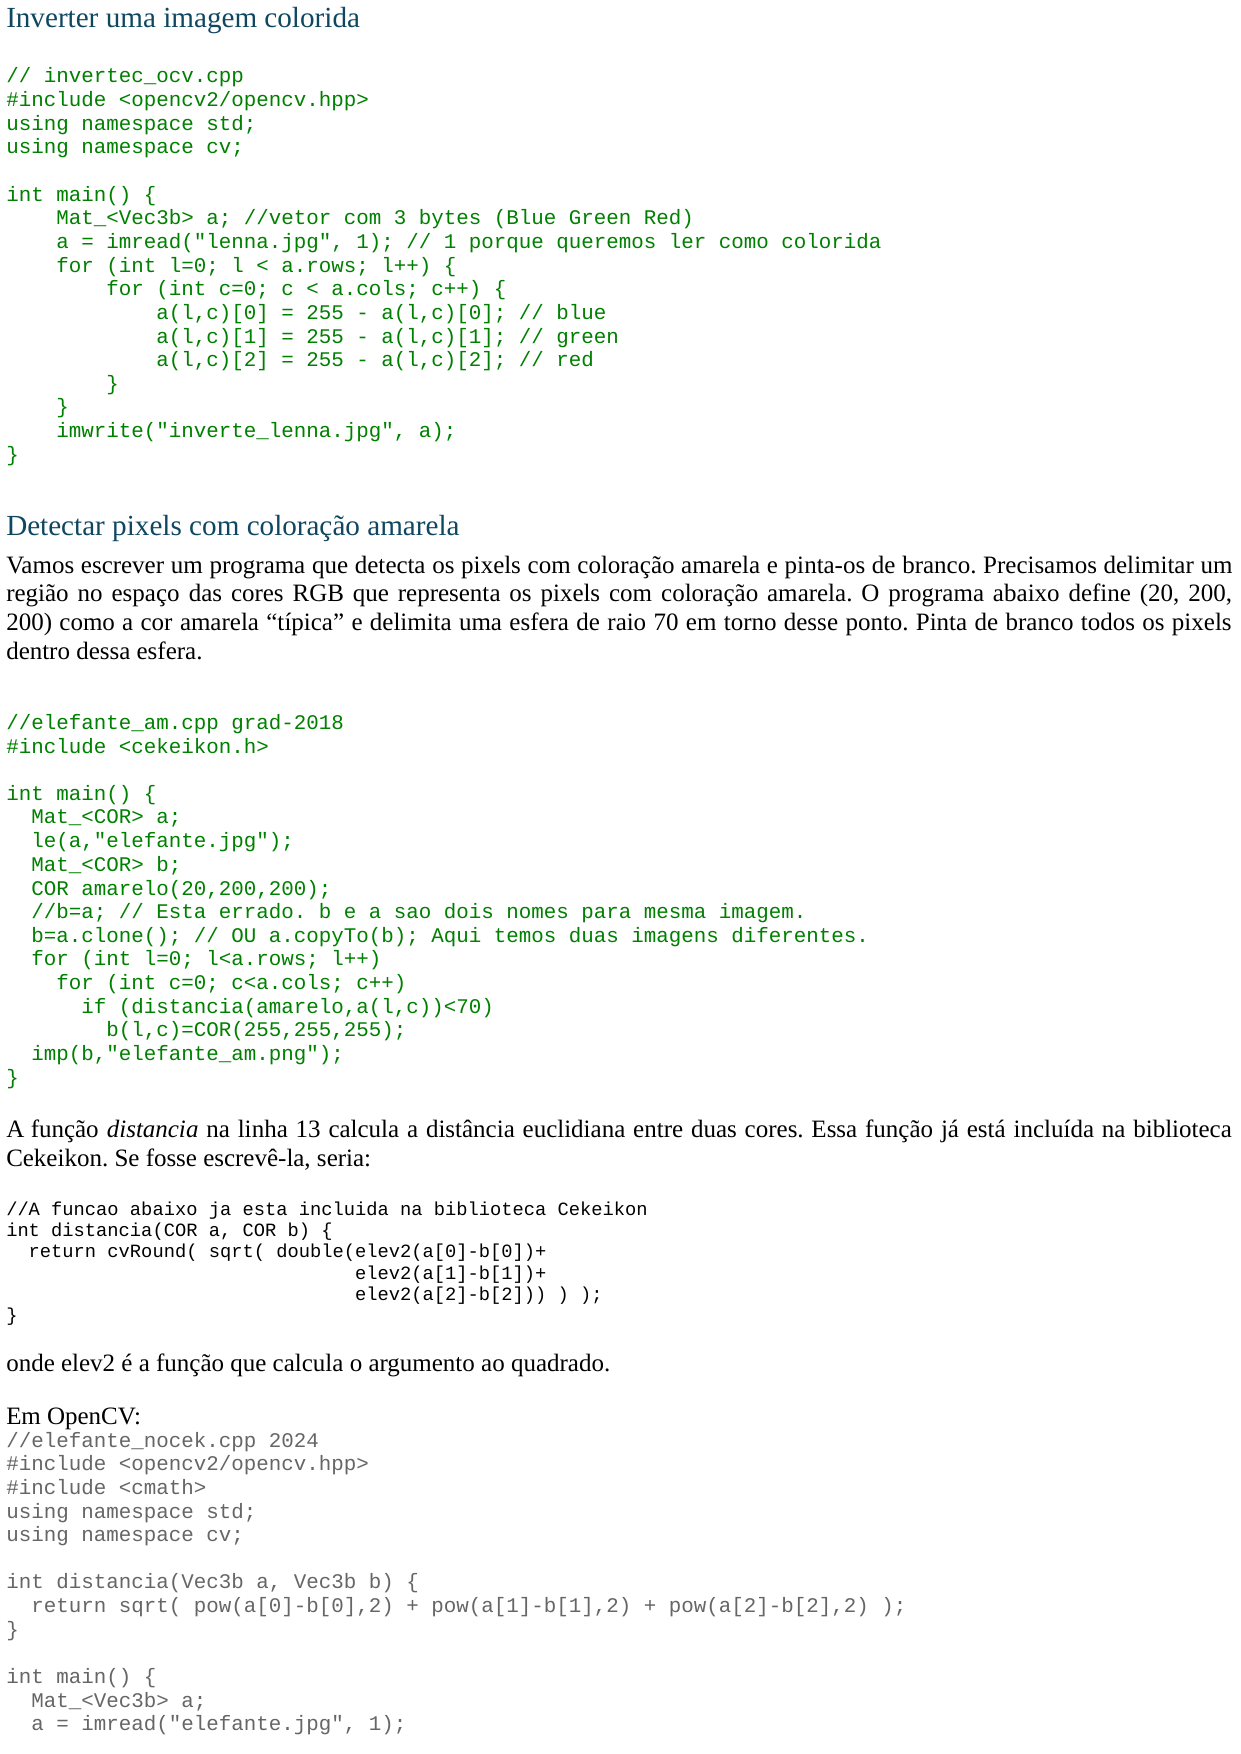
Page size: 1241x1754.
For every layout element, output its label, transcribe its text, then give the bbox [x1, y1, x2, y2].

text a = imread("elefante.jpg", 1); [6, 1713, 1234, 1737]
text Mat_<Vec3b> a; [6, 1690, 1234, 1713]
text COR amarelo(20,200,200); [6, 877, 1234, 901]
text //A funcao abaixo ja esta incluida na biblioteca Cekeikon [6, 1200, 1234, 1221]
text } [6, 444, 1234, 467]
text #include <opencv2/opencv.hpp> [6, 1453, 1234, 1477]
text Em OpenCV: [6, 1401, 1234, 1430]
text //b=a; // Esta errado. b e a sao dois nomes para mesma imagem. [6, 901, 1234, 925]
text a(l,c)[1] = 255 - a(l,c)[1]; // green [6, 326, 1234, 349]
text for (int c=0; c < a.cols; c++) { [6, 278, 1234, 302]
text int main() { [6, 1666, 1234, 1690]
text if (distancia(amarelo,a(l,c))<70) [6, 996, 1234, 1019]
subtitle Detectar pixels com coloração amarela [6, 508, 1234, 541]
text #include <cmath> [6, 1477, 1234, 1501]
text #include <cekeikon.h> [6, 736, 1234, 759]
text for (int c=0; c<a.cols; c++) [6, 972, 1234, 996]
text Mat_<COR> a; [6, 807, 1234, 830]
text } [6, 397, 1234, 420]
text le(a,"elefante.jpg"); [6, 830, 1234, 854]
text elev2(a[1]-b[1])+ [6, 1263, 1234, 1285]
text return cvRound( sqrt( double(elev2(a[0]-b[0])+ [6, 1242, 1234, 1263]
text b=a.clone(); // OU a.copyTo(b); Aqui temos duas imagens diferentes. [6, 925, 1234, 948]
text using namespace cv; [6, 1524, 1234, 1548]
text elev2(a[2]-b[2])) ) ); [6, 1285, 1234, 1306]
text //elefante_am.cpp grad-2018 [6, 712, 1234, 736]
text using namespace cv; [6, 136, 1234, 160]
text #include <opencv2/opencv.hpp> [6, 89, 1234, 113]
text a(l,c)[2] = 255 - a(l,c)[2]; // red [6, 349, 1234, 373]
text int distancia(Vec3b a, Vec3b b) { [6, 1572, 1234, 1595]
text } onde elev2 é a função que calcula o argumento ao quadrado. [6, 1306, 1234, 1377]
text a(l,c)[0] = 255 - a(l,c)[0]; // blue [6, 302, 1234, 326]
text A função distancia na linha 13 calcula a distância euclidiana entre duas cores. Essa função já está incluída na biblioteca Cekeikon. Se fosse escrevê-la, seria: [6, 1114, 1234, 1171]
text for (int l=0; l < a.rows; l++) { [6, 255, 1234, 278]
text return sqrt( pow(a[0]-b[0],2) + pow(a[1]-b[1],2) + pow(a[2]-b[2],2) ); [6, 1595, 1234, 1619]
text } [6, 1619, 1234, 1642]
text using namespace std; [6, 113, 1234, 136]
text int distancia(COR a, COR b) { [6, 1221, 1234, 1242]
text } [6, 373, 1234, 397]
text for (int l=0; l<a.rows; l++) [6, 948, 1234, 972]
text Mat_<Vec3b> a; //vetor com 3 bytes (Blue Green Red) [6, 207, 1234, 231]
text imwrite("inverte_lenna.jpg", a); [6, 420, 1234, 444]
text using namespace std; [6, 1501, 1234, 1524]
text b(l,c)=COR(255,255,255); [6, 1019, 1234, 1043]
text int main() { [6, 184, 1234, 207]
subtitle Inverter uma imagem colorida [6, 0, 1234, 33]
text // invertec_ocv.cpp [6, 66, 1234, 89]
text imp(b,"elefante_am.png"); [6, 1043, 1234, 1067]
text Vamos escrever um programa que detecta os pixels com coloração amarela e pinta-os de branco. Precisamos delimitar um região no espaço das cores RGB que representa os pixels com coloração amarela. O programa abaixo define (20, 200, 200) como a cor amarela “típica” e delimita uma esfera de raio 70 em torno desse ponto. Pinta de branco todos os pixels dentro dessa esfera. [6, 550, 1234, 665]
text a = imread("lenna.jpg", 1); // 1 porque queremos ler como colorida [6, 231, 1234, 255]
text } [6, 1067, 1234, 1090]
text //elefante_nocek.cpp 2024 [6, 1430, 1234, 1453]
text Mat_<COR> b; [6, 854, 1234, 877]
text int main() { [6, 783, 1234, 807]
